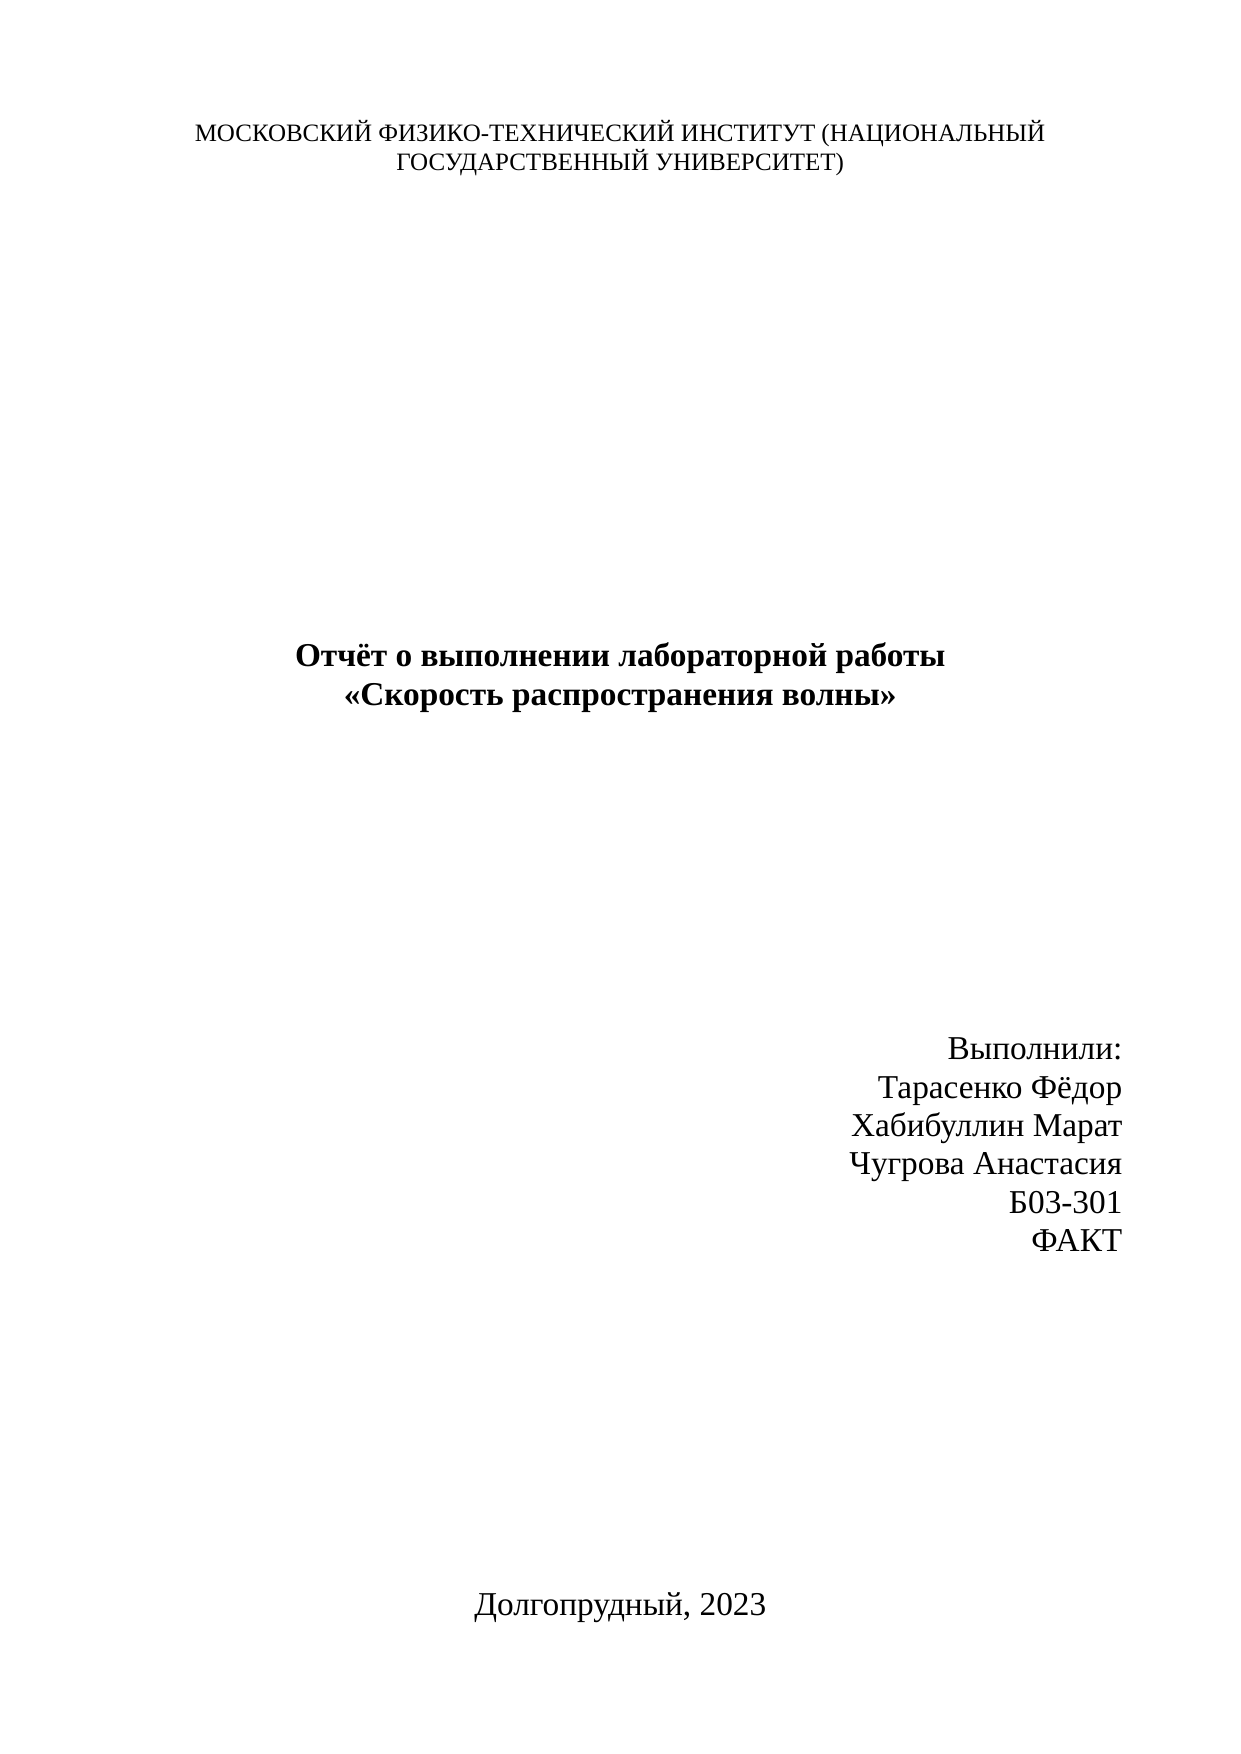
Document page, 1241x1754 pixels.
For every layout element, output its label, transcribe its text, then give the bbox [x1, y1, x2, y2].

text ФАКТ [118, 1220, 1122, 1258]
text Тарасенко Фёдор [118, 1067, 1122, 1105]
text Отчёт о выполнении лабораторной работы [118, 636, 1122, 674]
text Чугрова Анастасия [118, 1143, 1122, 1182]
text Выполнили: [118, 1028, 1122, 1067]
text Долгопрудный, 2023 [118, 1584, 1122, 1623]
text Хабибуллин Марат [118, 1105, 1122, 1143]
subtitle МОСКОВСКИЙ ФИЗИКО-ТЕХНИЧЕСКИЙ ИНСТИТУТ (НАЦИОНАЛЬНЫЙ ГОСУДАРСТВЕННЫЙ УНИВЕРСИТЕТ) [118, 118, 1122, 176]
text Б03-301 [118, 1182, 1122, 1220]
text «Скорость распространения волны» [118, 674, 1122, 712]
